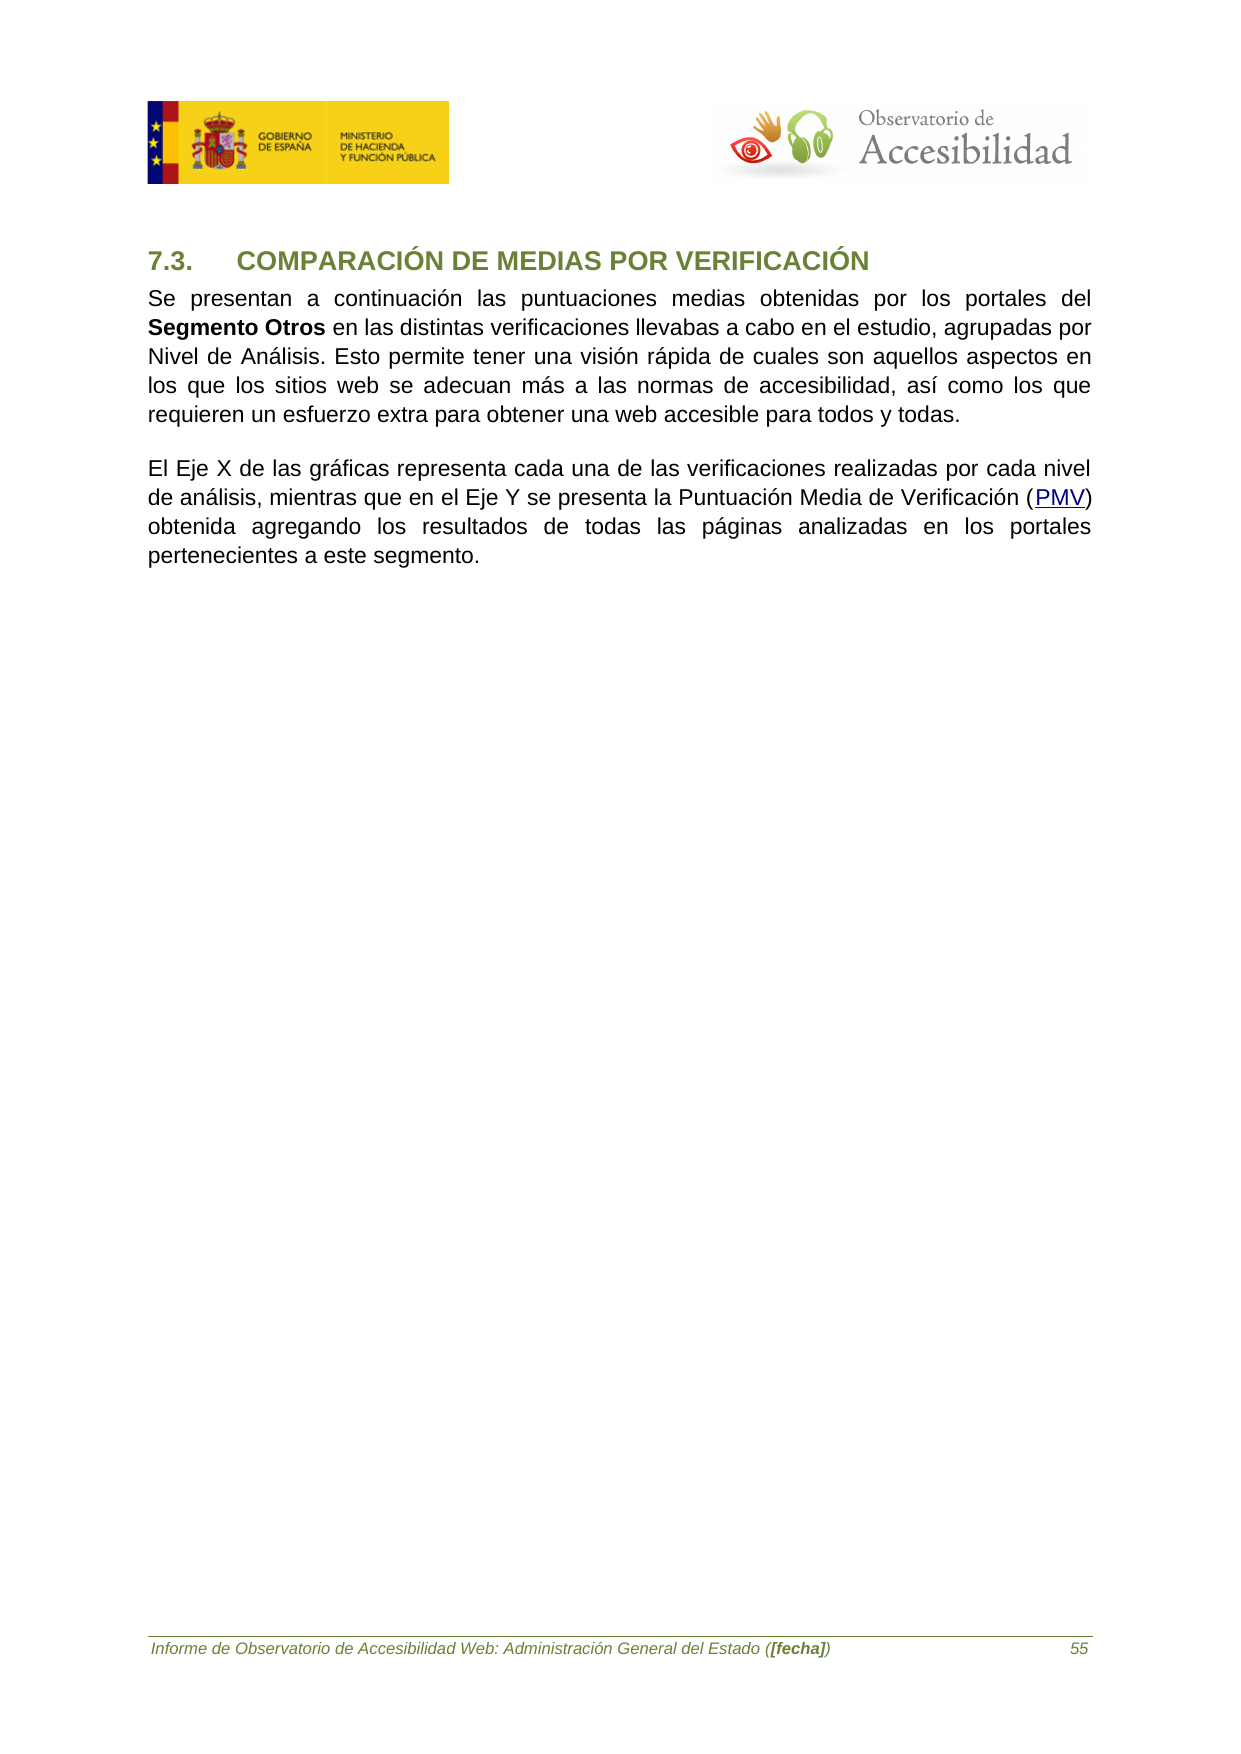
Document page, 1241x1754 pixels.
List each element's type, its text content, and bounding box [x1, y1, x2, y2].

picture [710, 101, 1086, 184]
subtitle Comparación de medias por verificación [148, 245, 1092, 276]
text El Eje X de las gráficas representa cada una de las verificaciones realizadas por cada nivel de análisis, mientras que en el Eje Y se presenta la Puntuación Media de Verificación (PMV) obtenida agregando los resultados de todas las páginas analizadas en los portales pertenecientes a este segmento. [148, 455, 1092, 568]
picture [147, 101, 450, 184]
text Se presentan a continuación las puntuaciones medias obtenidas por los portales del Segmento Otros en las distintas verificaciones llevabas a cabo en el estudio, agrupadas por Nivel de Análisis. Esto permite tener una visión rápida de cuales son aquellos aspectos en los que los sitios web se adecuan más a las normas de accesibilidad, así como los que requieren un esfuerzo extra para obtener una web accesible para todos y todas. [148, 285, 1092, 427]
